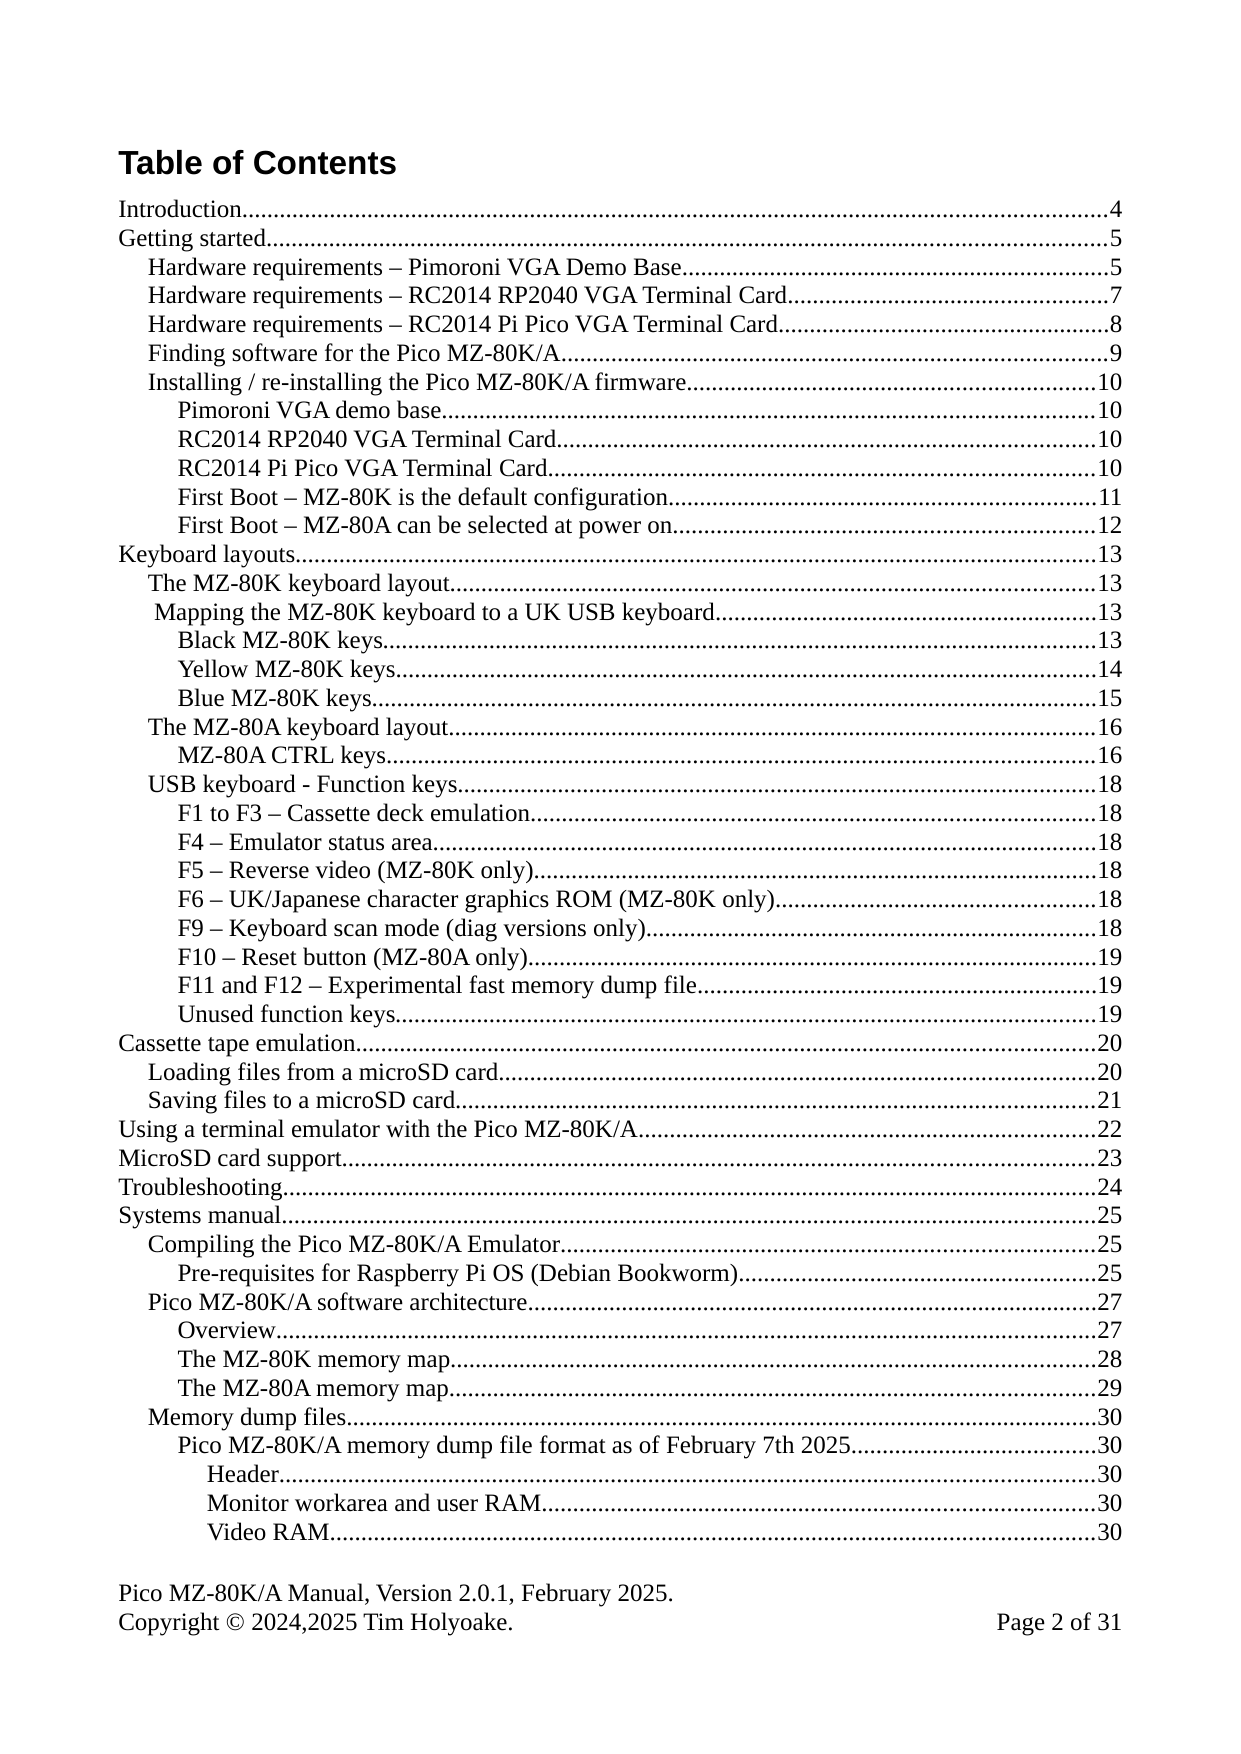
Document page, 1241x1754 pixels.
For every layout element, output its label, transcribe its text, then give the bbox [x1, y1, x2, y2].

text F5 – Reverse video (MZ-80K only) 18 [177, 855, 1122, 884]
text Hardware requirements – RC2014 Pi Pico VGA Terminal Card 8 [148, 309, 1122, 338]
text Loading files from a microSD card 20 [148, 1057, 1122, 1085]
text First Boot – MZ-80A can be selected at power on 12 [177, 510, 1122, 539]
text Yellow MZ-80K keys 14 [177, 654, 1122, 683]
text Hardware requirements – Pimoroni VGA Demo Base 5 [148, 252, 1122, 280]
text Blue MZ-80K keys 15 [177, 683, 1122, 712]
text F10 – Reset button (MZ-80A only) 19 [177, 942, 1122, 970]
text Overview 27 [177, 1315, 1122, 1344]
text Pre-requisites for Raspberry Pi OS (Debian Bookworm) 25 [177, 1258, 1122, 1287]
text RC2014 Pi Pico VGA Terminal Card 10 [177, 453, 1122, 482]
text Unused function keys 19 [177, 999, 1122, 1028]
text Introduction 4 [118, 194, 1122, 223]
text Header 30 [207, 1459, 1122, 1488]
text MicroSD card support 23 [118, 1143, 1122, 1172]
text The MZ-80K keyboard layout 13 [148, 568, 1122, 597]
text Using a terminal emulator with the Pico MZ-80K/A 22 [118, 1114, 1122, 1143]
text Cassette tape emulation 20 [118, 1028, 1122, 1057]
text Memory dump files 30 [148, 1402, 1122, 1430]
text USB keyboard - Function keys 18 [148, 769, 1122, 798]
text F4 – Emulator status area 18 [177, 827, 1122, 855]
text Saving files to a microSD card 21 [148, 1085, 1122, 1114]
text Black MZ-80K keys 13 [177, 625, 1122, 654]
text The MZ-80A memory map 29 [177, 1373, 1122, 1402]
text Troubleshooting 24 [118, 1172, 1122, 1200]
text Installing / re-installing the Pico MZ-80K/A firmware 10 [148, 367, 1122, 395]
text F6 – UK/Japanese character graphics ROM (MZ-80K only) 18 [177, 884, 1122, 913]
text MZ-80A CTRL keys 16 [177, 740, 1122, 769]
text Pimoroni VGA demo base 10 [177, 395, 1122, 424]
text RC2014 RP2040 VGA Terminal Card 10 [177, 424, 1122, 453]
text Mapping the MZ-80K keyboard to a UK USB keyboard 13 [148, 597, 1122, 625]
text Video RAM 30 [207, 1517, 1122, 1545]
text F11 and F12 – Experimental fast memory dump file 19 [177, 970, 1122, 999]
text F1 to F3 – Cassette deck emulation 18 [177, 798, 1122, 827]
text Keyboard layouts 13 [118, 539, 1122, 568]
subtitle Table of Contents [118, 143, 1122, 182]
text Compiling the Pico MZ-80K/A Emulator 25 [148, 1229, 1122, 1258]
text The MZ-80K memory map 28 [177, 1344, 1122, 1373]
text The MZ-80A keyboard layout 16 [148, 712, 1122, 740]
text First Boot – MZ-80K is the default configuration 11 [177, 482, 1122, 510]
text F9 – Keyboard scan mode (diag versions only) 18 [177, 913, 1122, 942]
text Finding software for the Pico MZ-80K/A 9 [148, 338, 1122, 367]
text Pico MZ-80K/A memory dump file format as of February 7th 2025. 30 [177, 1430, 1122, 1459]
text Systems manual 25 [118, 1200, 1122, 1229]
text Hardware requirements – RC2014 RP2040 VGA Terminal Card 7 [148, 280, 1122, 309]
text Monitor workarea and user RAM 30 [207, 1488, 1122, 1517]
text Getting started 5 [118, 223, 1122, 252]
text Pico MZ-80K/A software architecture 27 [148, 1287, 1122, 1315]
